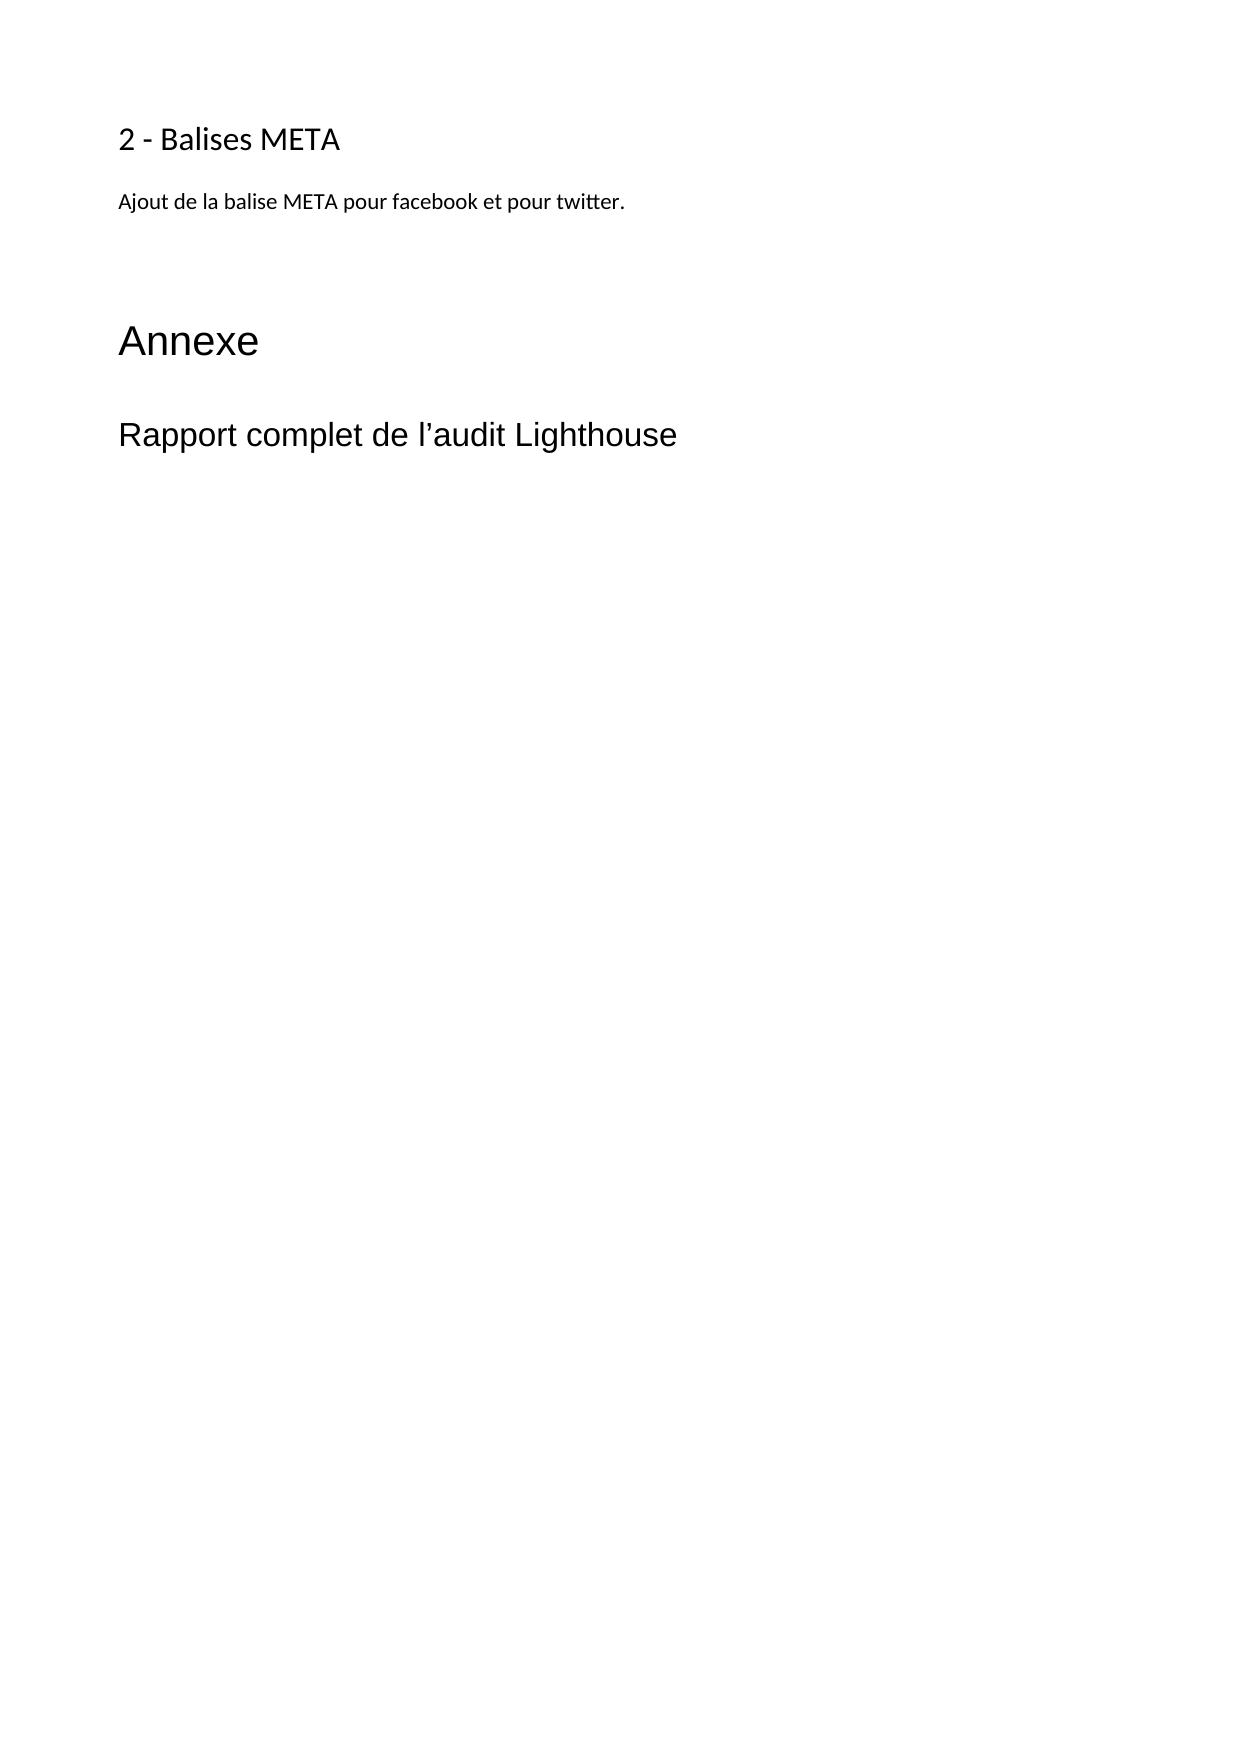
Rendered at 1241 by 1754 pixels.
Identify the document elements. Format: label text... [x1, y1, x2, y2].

text Rapport complet de l’audit Lighthouse [118, 415, 1122, 453]
text Annexe [118, 317, 1122, 365]
text 2 - Balises META [118, 118, 1122, 159]
text Ajout de la balise META pour facebook et pour twitter. [118, 187, 1122, 215]
